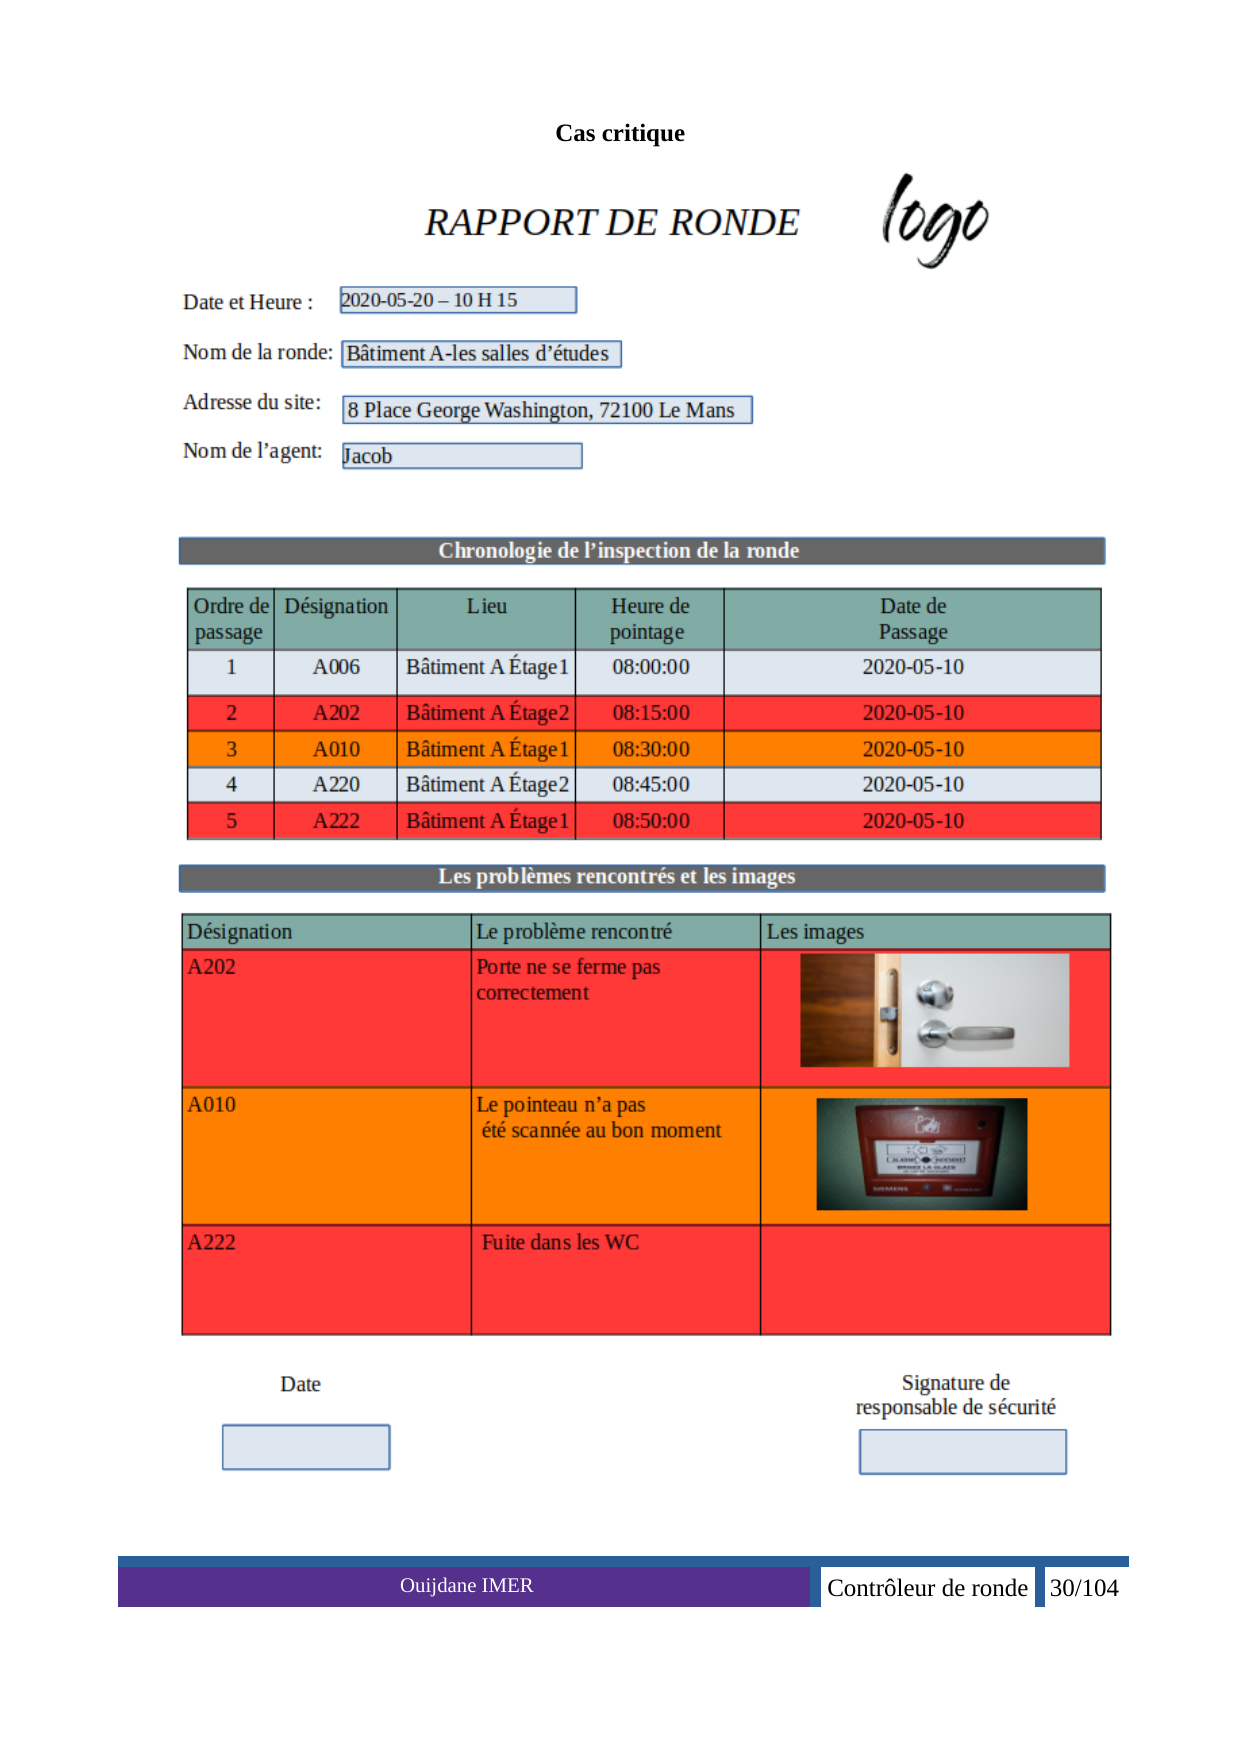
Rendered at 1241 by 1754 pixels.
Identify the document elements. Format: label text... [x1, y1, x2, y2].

text Cas critique [118, 118, 1122, 147]
picture [134, 155, 1122, 1497]
